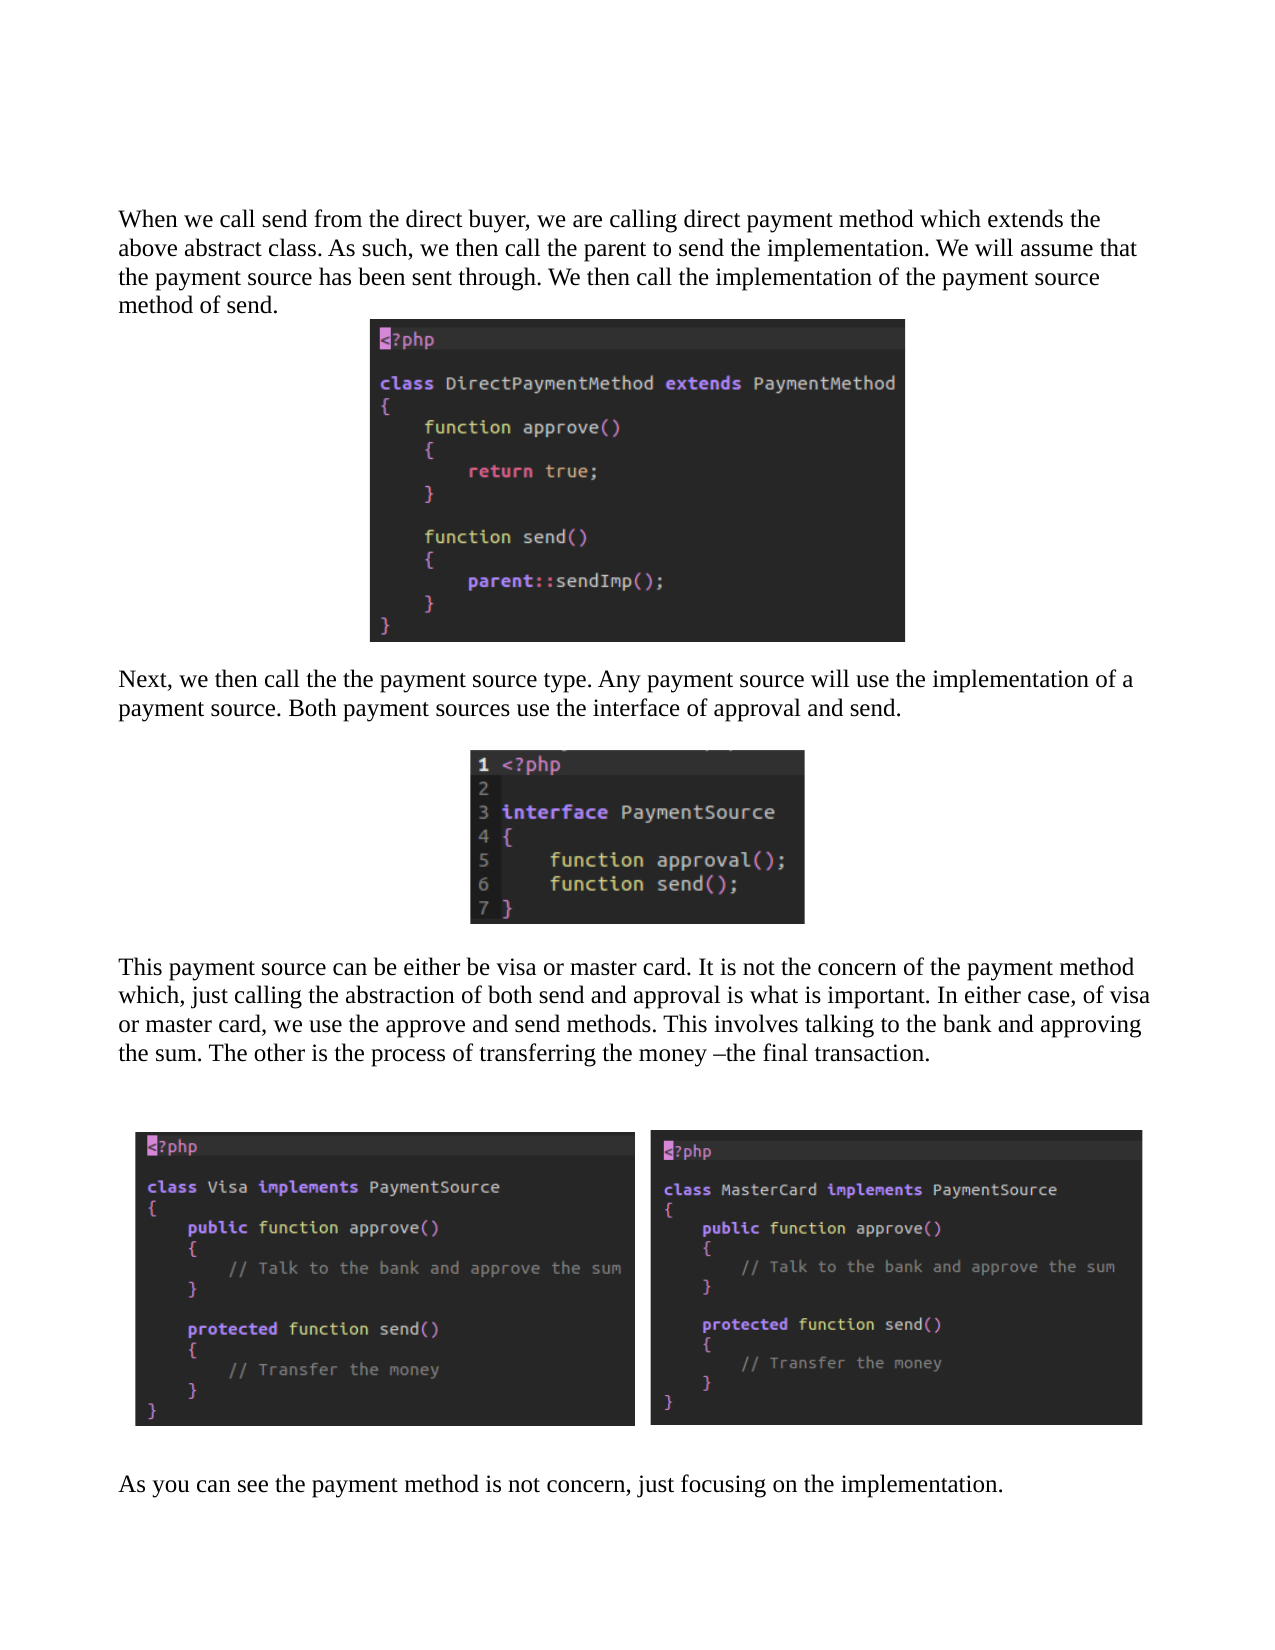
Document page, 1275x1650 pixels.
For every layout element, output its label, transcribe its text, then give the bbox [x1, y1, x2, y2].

picture [470, 750, 805, 924]
picture [650, 1130, 1143, 1425]
text When we call send from the direct buyer, we are calling direct payment method which extends the above abstract class. As such, we then call the parent to send the implementation. We will assume that the payment source has been sent through. We then call the implementation of the payment source method of send. [118, 204, 1157, 319]
text Next, we then call the the payment source type. Any payment source will use the implementation of a payment source. Both payment sources use the interface of approval and send. [118, 664, 1157, 722]
text As you can see the payment method is not concern, just focusing on the implementation. [118, 1469, 1157, 1498]
text This payment source can be either be visa or master card. It is not the concern of the payment method which, just calling the abstraction of both send and approval is what is important. In either case, of visa or master card, we use the approve and send methods. This involves talking to the bank and approving the sum. The other is the process of transferring the money –the final transaction. [118, 952, 1157, 1067]
picture [135, 1132, 635, 1426]
picture [369, 319, 906, 642]
